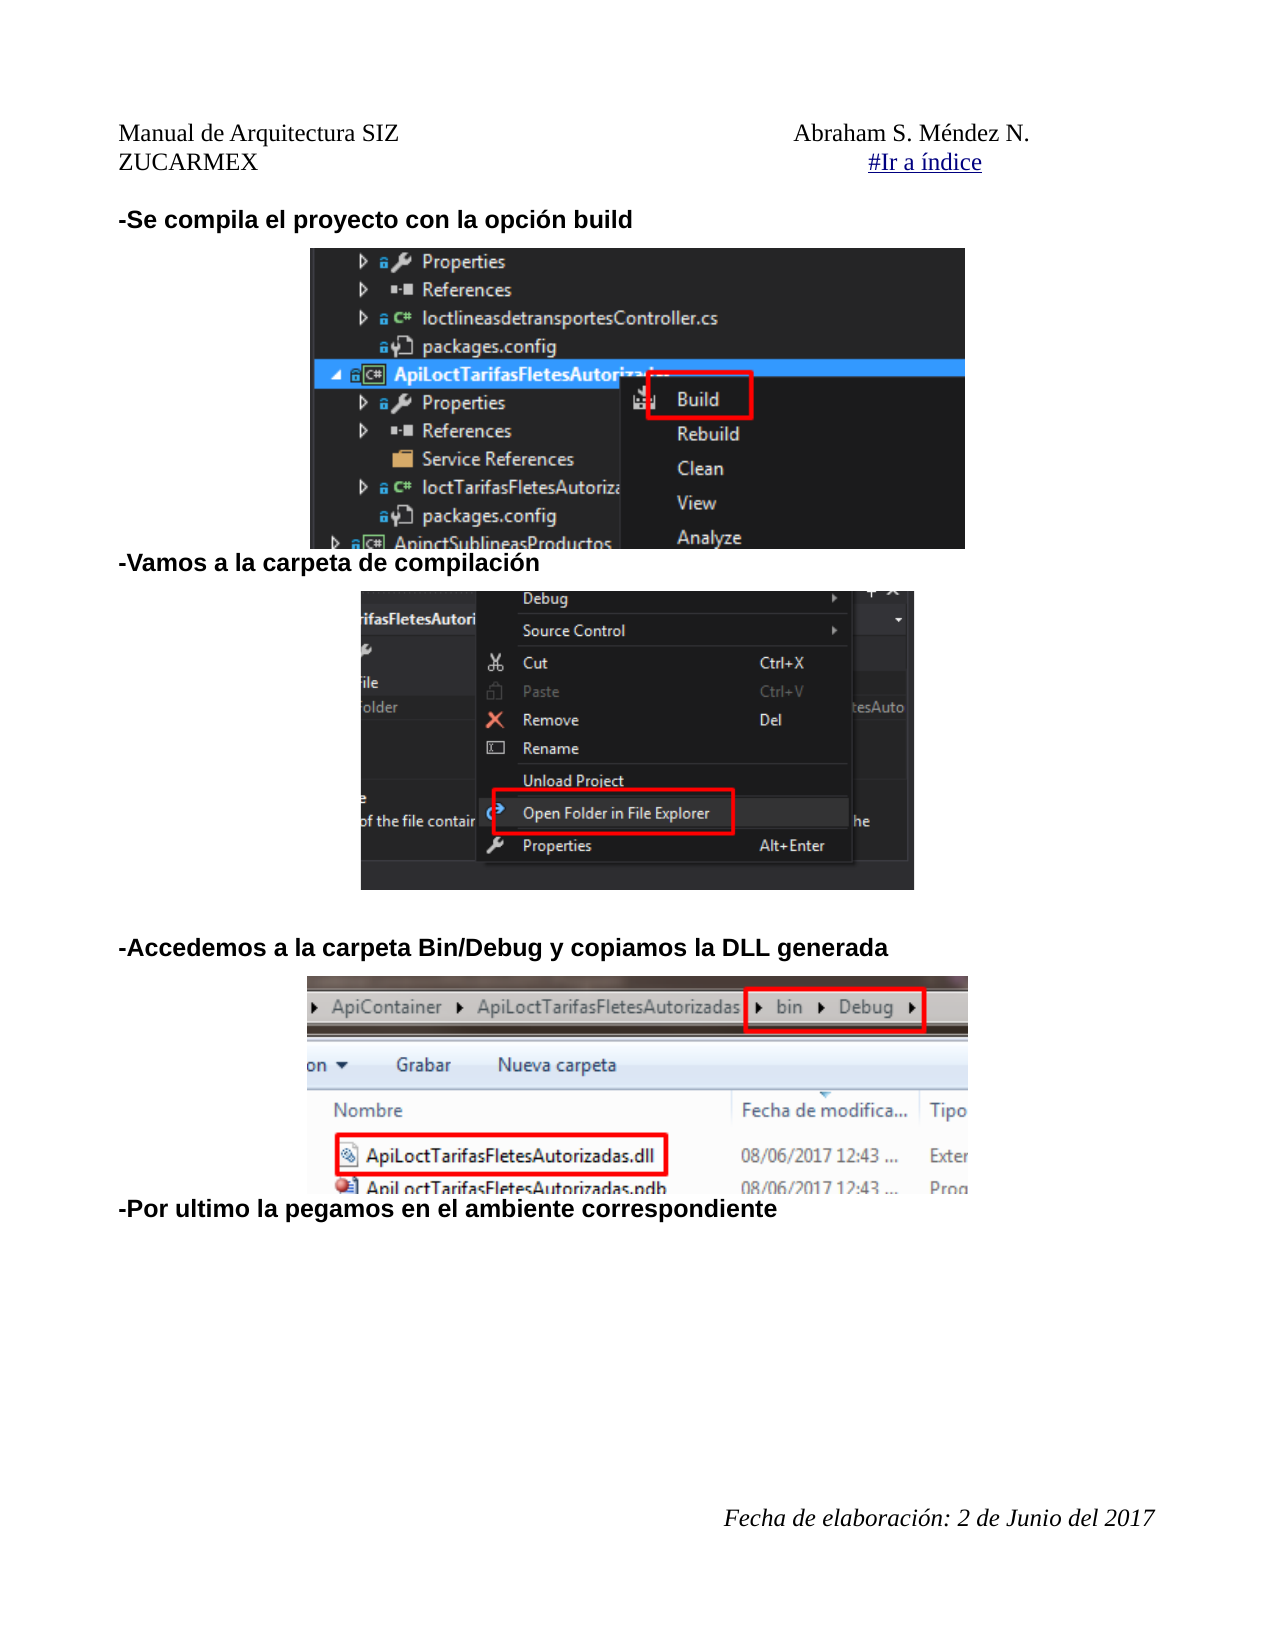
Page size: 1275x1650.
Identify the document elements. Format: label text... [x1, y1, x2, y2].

picture [307, 976, 968, 1194]
text -Por ultimo la pegamos en el ambiente correspondiente [118, 976, 1157, 1222]
text -Se compila el proyecto con la opción build [118, 205, 1157, 234]
text -Accedemos a la carpeta Bin/Debug y copiamos la DLL generada [118, 933, 1157, 962]
picture [310, 248, 965, 549]
picture [360, 591, 915, 890]
text -Vamos a la carpeta de compilación [118, 248, 1157, 577]
